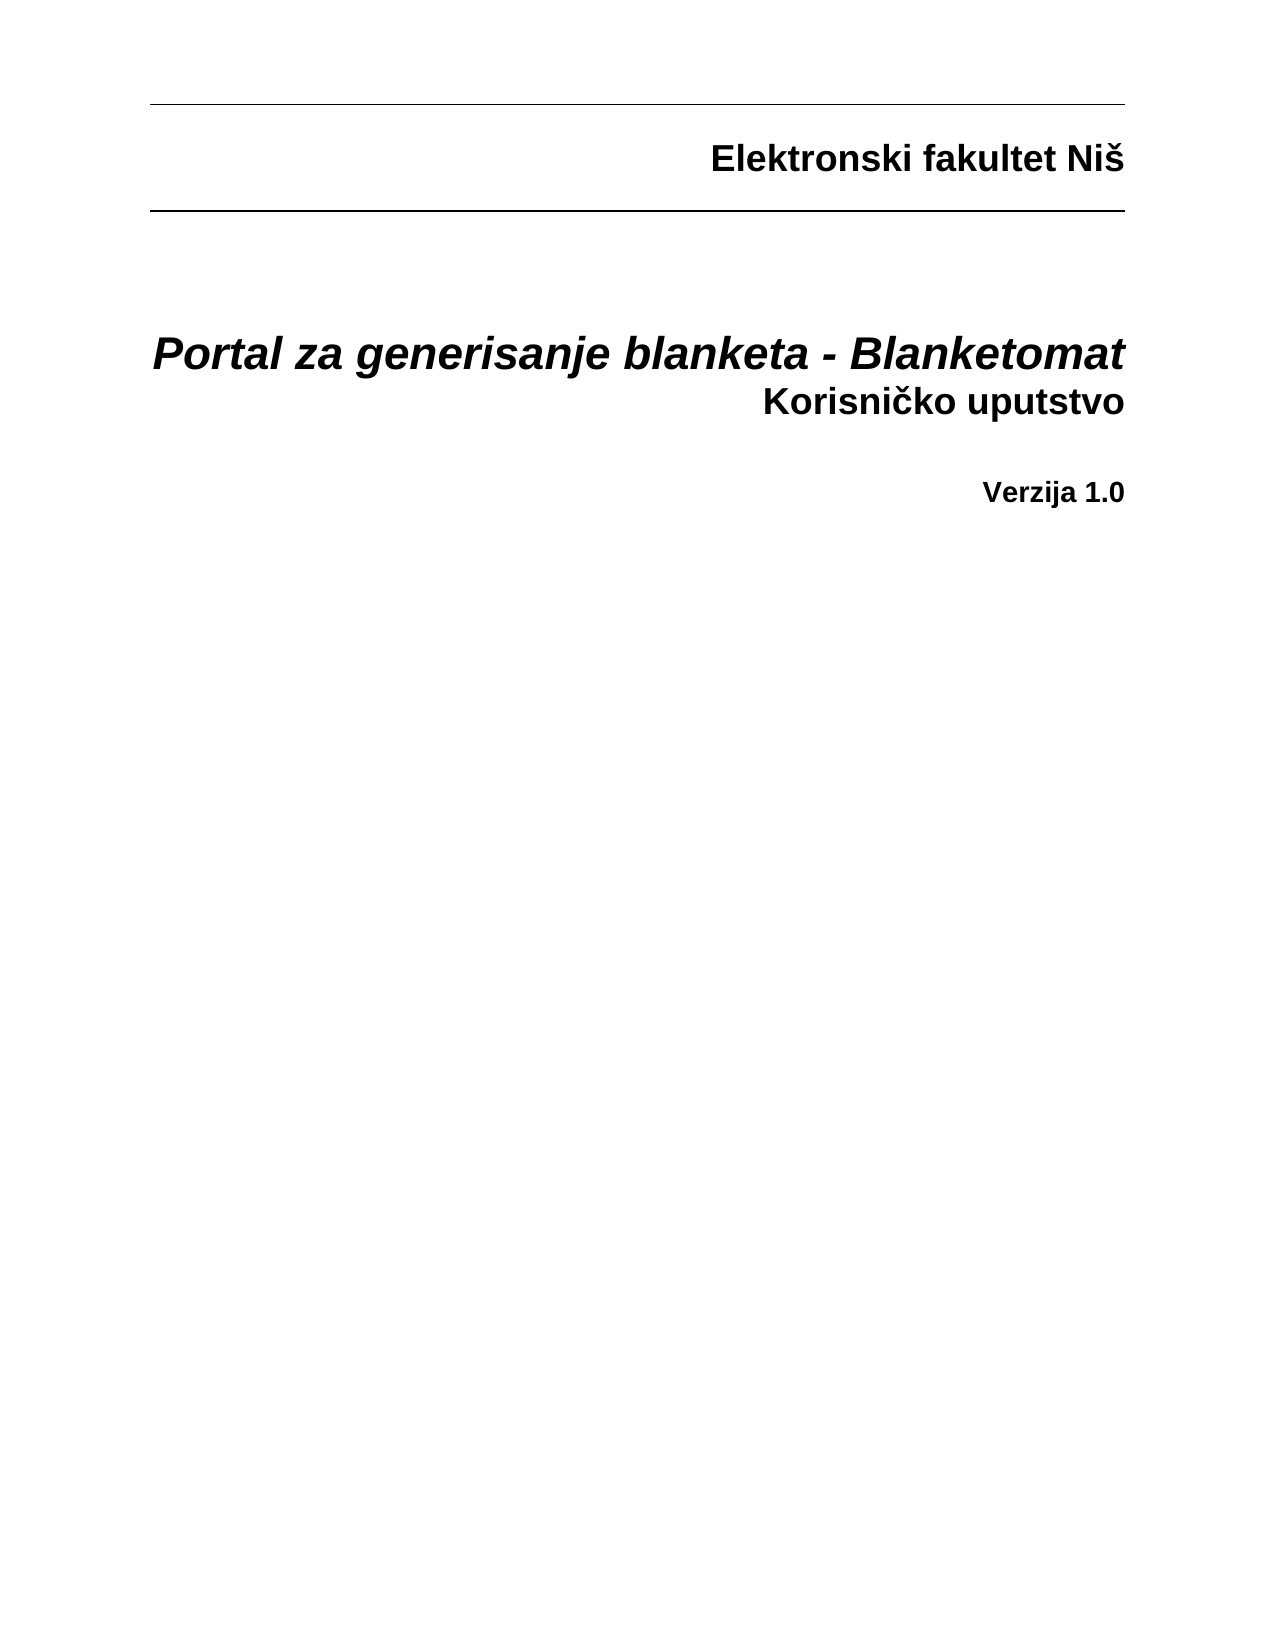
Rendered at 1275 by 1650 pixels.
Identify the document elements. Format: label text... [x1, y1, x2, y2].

subtitle Verzija 1.0 [150, 475, 1125, 509]
subtitle Portal za generisanje blanketa - Blanketomat [150, 327, 1125, 379]
subtitle Korisničko uputstvo [150, 379, 1125, 422]
